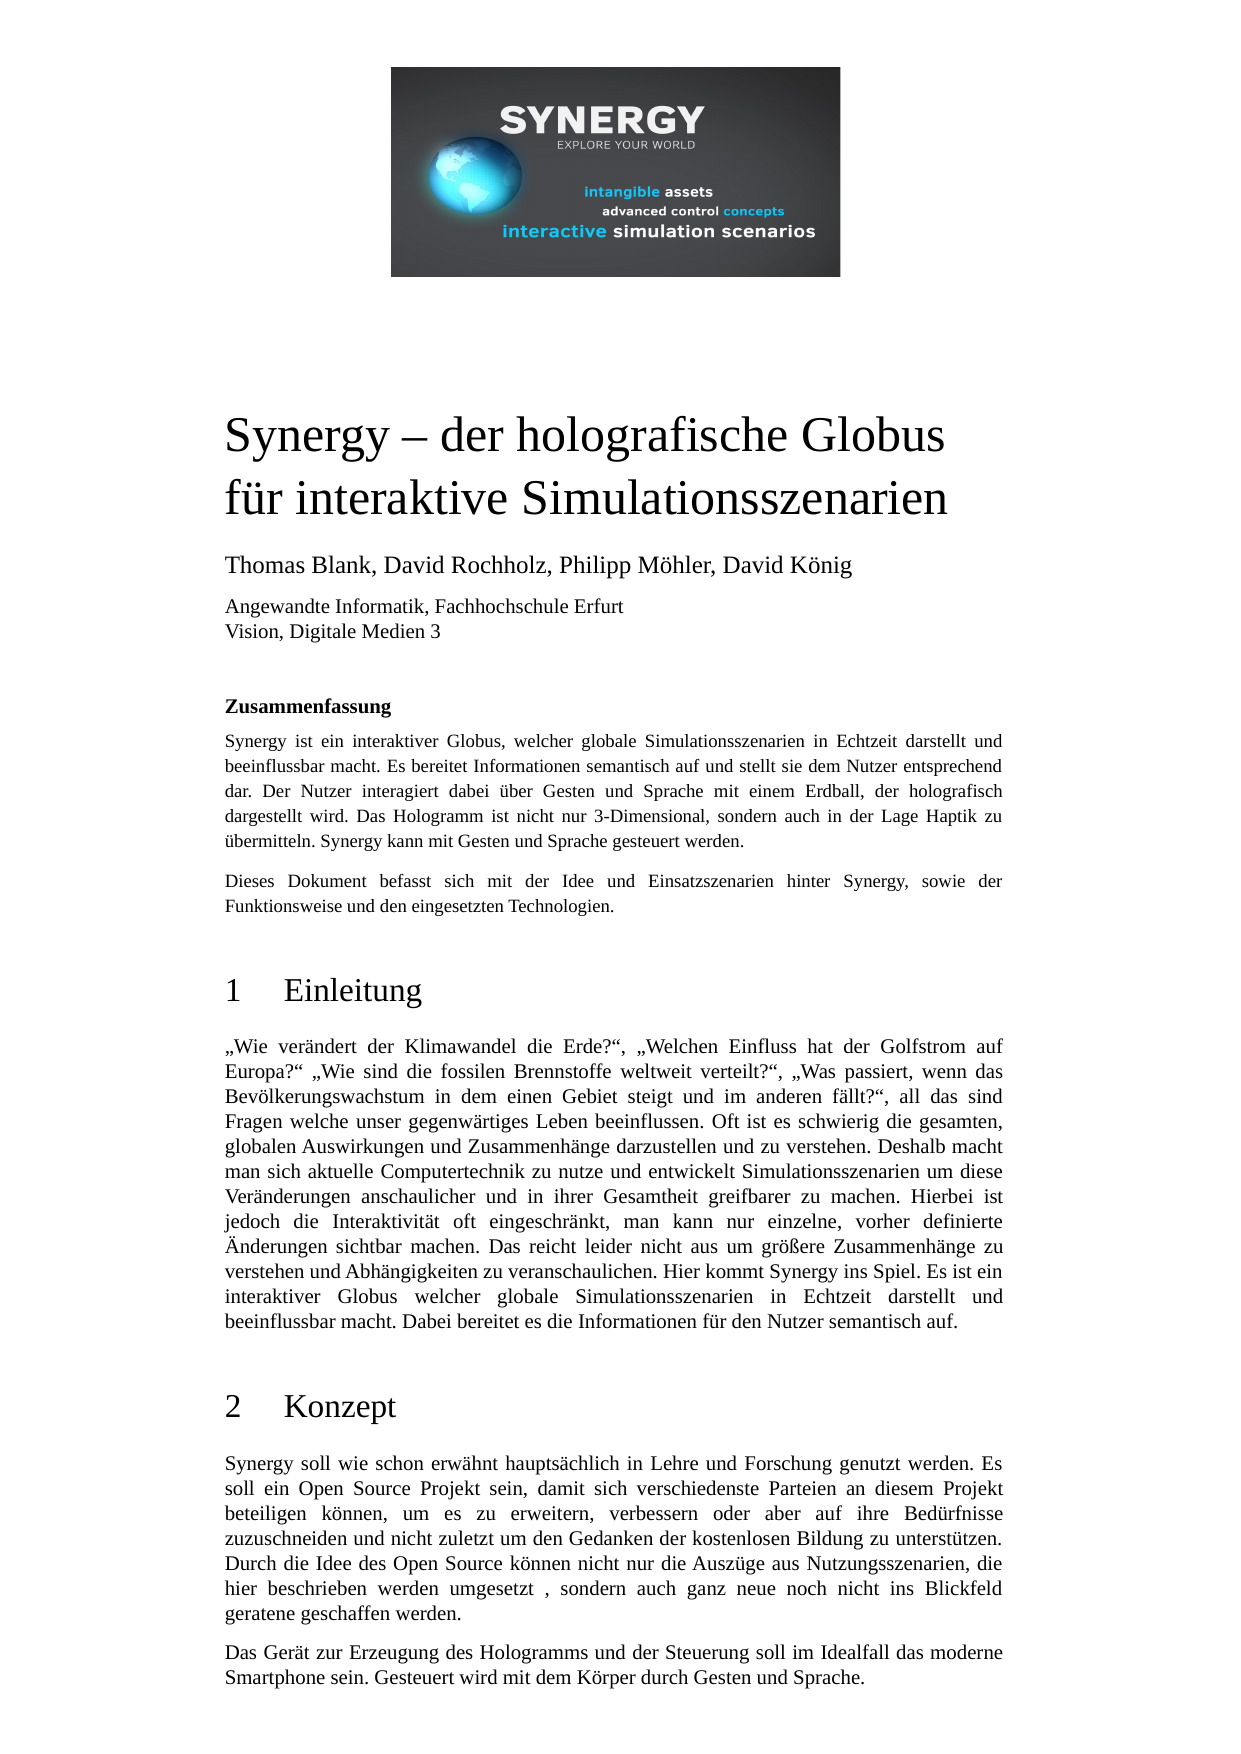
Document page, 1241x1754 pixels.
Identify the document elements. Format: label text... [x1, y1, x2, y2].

text Zusammenfassung [224, 693, 1004, 718]
text Synergy ist ein interaktiver Globus, welcher globale Simulationsszenarien in Echtzeit darstellt und beeinflussbar macht. Es bereitet Informationen semantisch auf und stellt sie dem Nutzer entsprechend dar. Der Nutzer interagiert dabei über Gesten und Sprache mit einem Erdball, der holografisch dargestellt wird. Das Hologramm ist nicht nur 3-Dimensional, sondern auch in der Lage Haptik zu übermitteln. Synergy kann mit Gesten und Sprache gesteuert werden. [224, 727, 1004, 852]
text Angewandte Informatik, Fachhochschule Erfurt Vision, Digitale Medien 3 [224, 593, 1004, 643]
text Synergy soll wie schon erwähnt hauptsächlich in Lehre und Forschung genutzt werden. Es soll ein Open Source Projekt sein, damit sich verschiedenste Parteien an diesem Projekt beteiligen können, um es zu erweitern, verbessern oder aber auf ihre Bedürfnisse zuzuschneiden und nicht zuletzt um den Gedanken der kostenlosen Bildung zu unterstützen. Durch die Idee des Open Source können nicht nur die Auszüge aus Nutzungsszenarien, die hier beschrieben werden umgesetzt , sondern auch ganz neue noch nicht ins Blickfeld geratene geschaffen werden. [224, 1450, 1004, 1625]
text Thomas Blank, David Rochholz, Philipp Möhler, David König [224, 550, 1004, 579]
text Das Gerät zur Erzeugung des Hologramms und der Steuerung soll im Idealfall das moderne Smartphone sein. Gesteuert wird mit dem Körper durch Gesten und Sprache. [224, 1639, 1004, 1689]
title Synergy – der holografische Globus für interaktive Simulationsszenarien [224, 400, 1004, 525]
text Dieses Dokument befasst sich mit der Idee und Einsatzszenarien hinter Synergy, sowie der Funktionsweise und den eingesetzten Technologien. [224, 866, 1004, 916]
subtitle Einleitung [224, 966, 1004, 1008]
picture [391, 67, 841, 277]
text „Wie verändert der Klimawandel die Erde?“, „Welchen Einfluss hat der Golfstrom auf Europa?“ „Wie sind die fossilen Brennstoffe weltweit verteilt?“, „Was passiert, wenn das Bevölkerungswachstum in dem einen Gebiet steigt und im anderen fällt?“, all das sind Fragen welche unser gegenwärtiges Leben beeinflussen. Oft ist es schwierig die gesamten, globalen Auswirkungen und Zusammenhänge darzustellen und zu verstehen. Deshalb macht man sich aktuelle Computertechnik zu nutze und entwickelt Simulationsszenarien um diese Veränderungen anschaulicher und in ihrer Gesamtheit greifbarer zu machen. Hierbei ist jedoch die Interaktivität oft eingeschränkt, man kann nur einzelne, vorher definierte Änderungen sichtbar machen. Das reicht leider nicht aus um größere Zusammenhänge zu verstehen und Abhängigkeiten zu veranschaulichen. Hier kommt Synergy ins Spiel. Es ist ein interaktiver Globus welcher globale Simulationsszenarien in Echtzeit darstellt und beeinflussbar macht. Dabei bereitet es die Informationen für den Nutzer semantisch auf. [224, 1033, 1004, 1333]
subtitle Konzept [224, 1383, 1004, 1425]
